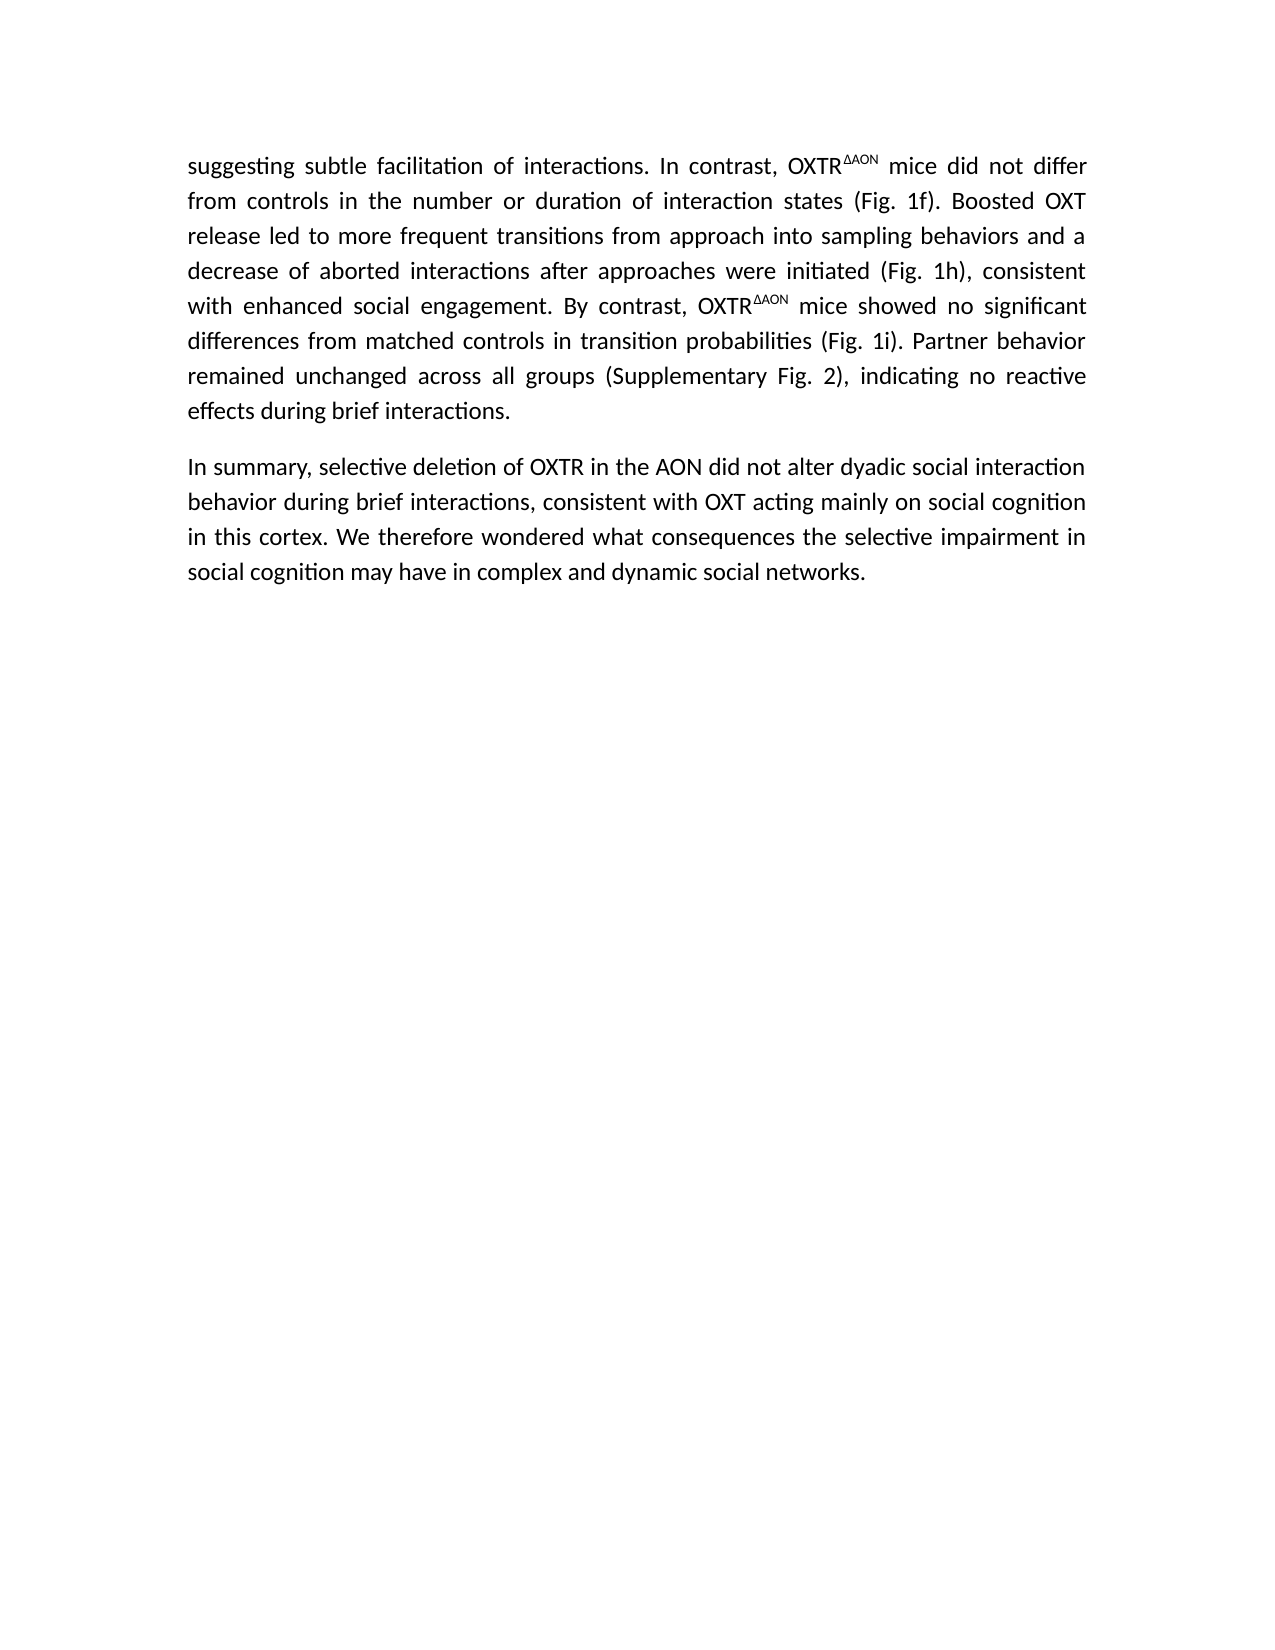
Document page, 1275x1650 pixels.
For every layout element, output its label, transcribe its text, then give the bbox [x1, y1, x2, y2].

text suggesting subtle facilitation of interactions. In contrast, OXTRΔAON mice did not differ from controls in the number or duration of interaction states (Fig. 1f). Boosted OXT release led to more frequent transitions from approach into sampling behaviors and a decrease of aborted interactions after approaches were initiated (Fig. 1h), consistent with enhanced social engagement. By contrast, OXTRΔAON mice showed no significant differences from matched controls in transition probabilities (Fig. 1i). Partner behavior remained unchanged across all groups (Supplementary Fig. 2), indicating no reactive effects during brief interactions. [187, 150, 1087, 426]
text In summary, selective deletion of OXTR in the AON did not alter dyadic social interaction behavior during brief interactions, consistent with OXT acting mainly on social cognition in this cortex. We therefore wondered what consequences the selective impairment in social cognition may have in complex and dynamic social networks. [187, 451, 1087, 586]
